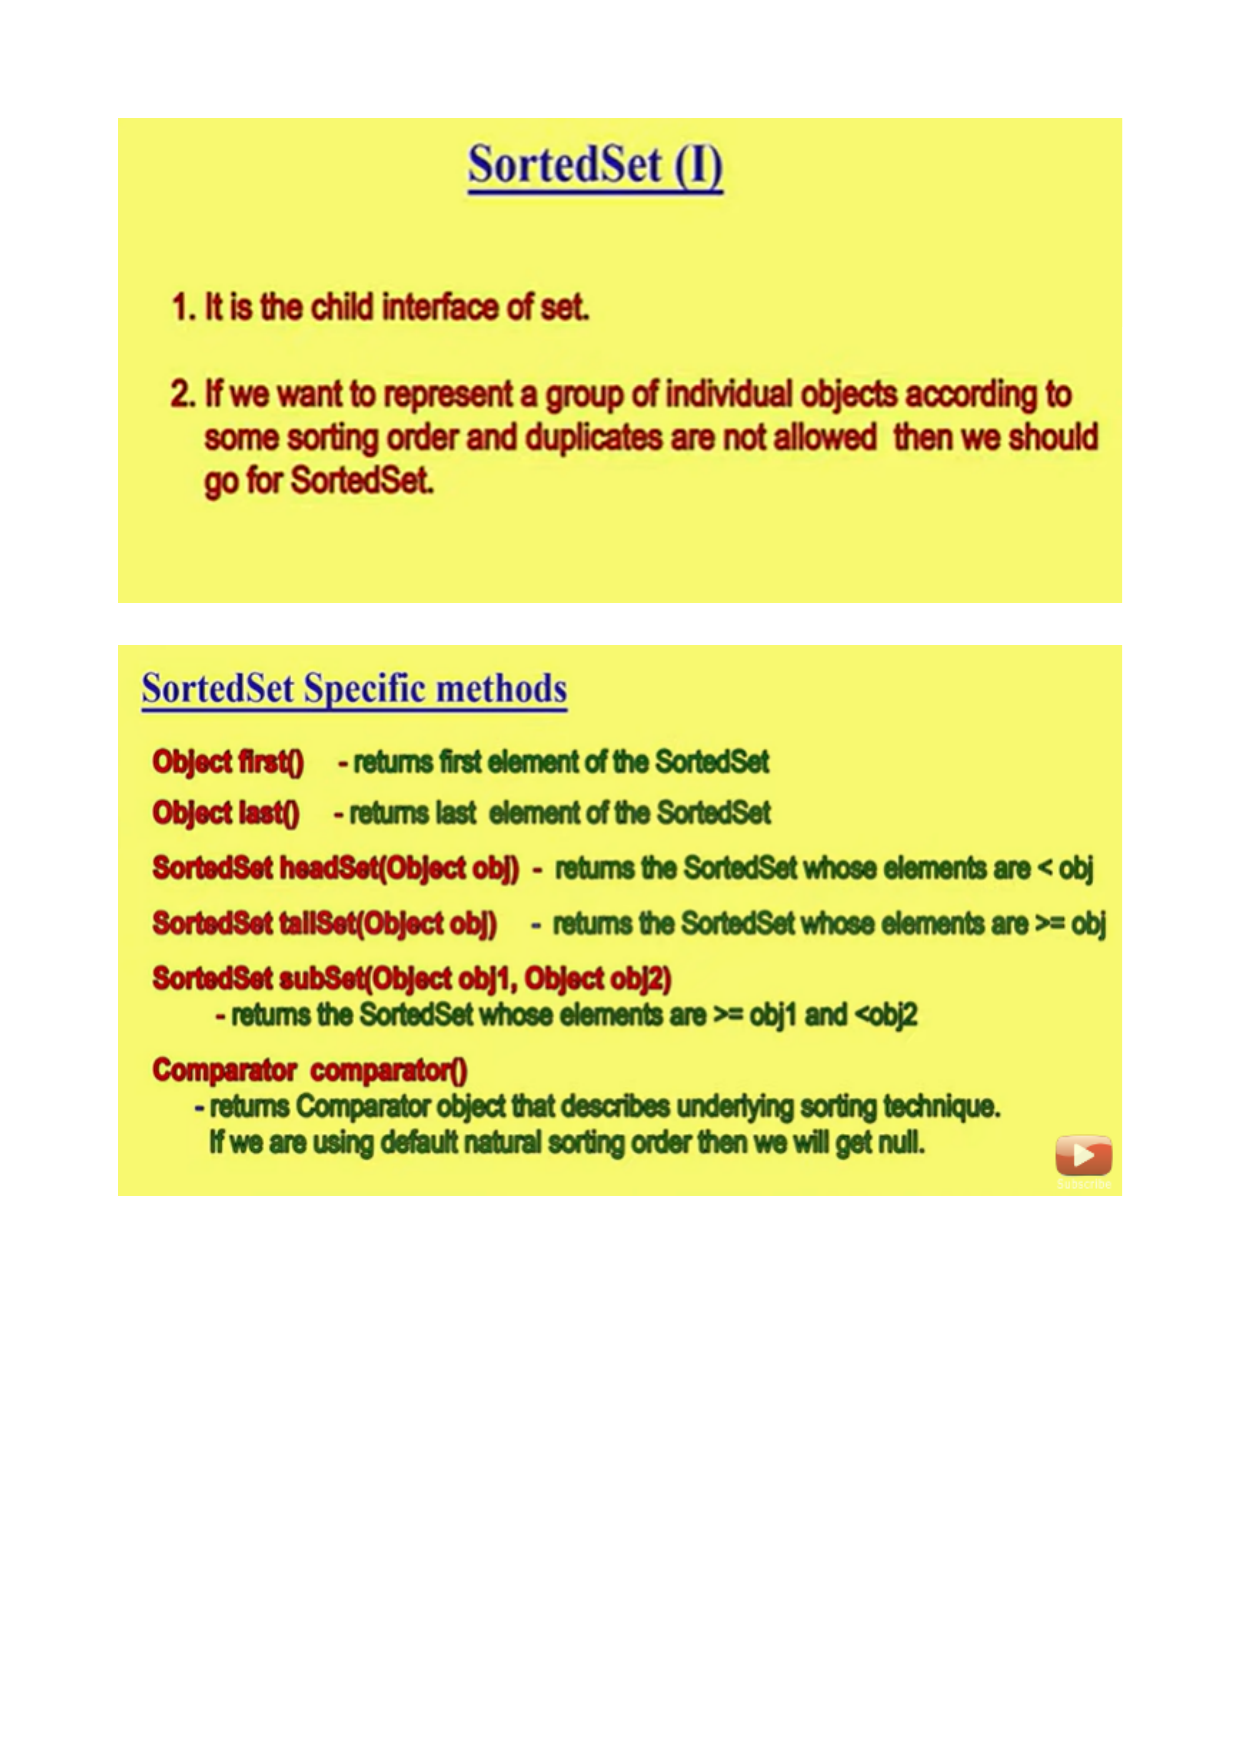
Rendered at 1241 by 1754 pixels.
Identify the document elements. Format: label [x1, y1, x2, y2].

picture [118, 118, 1123, 603]
picture [118, 645, 1123, 1196]
